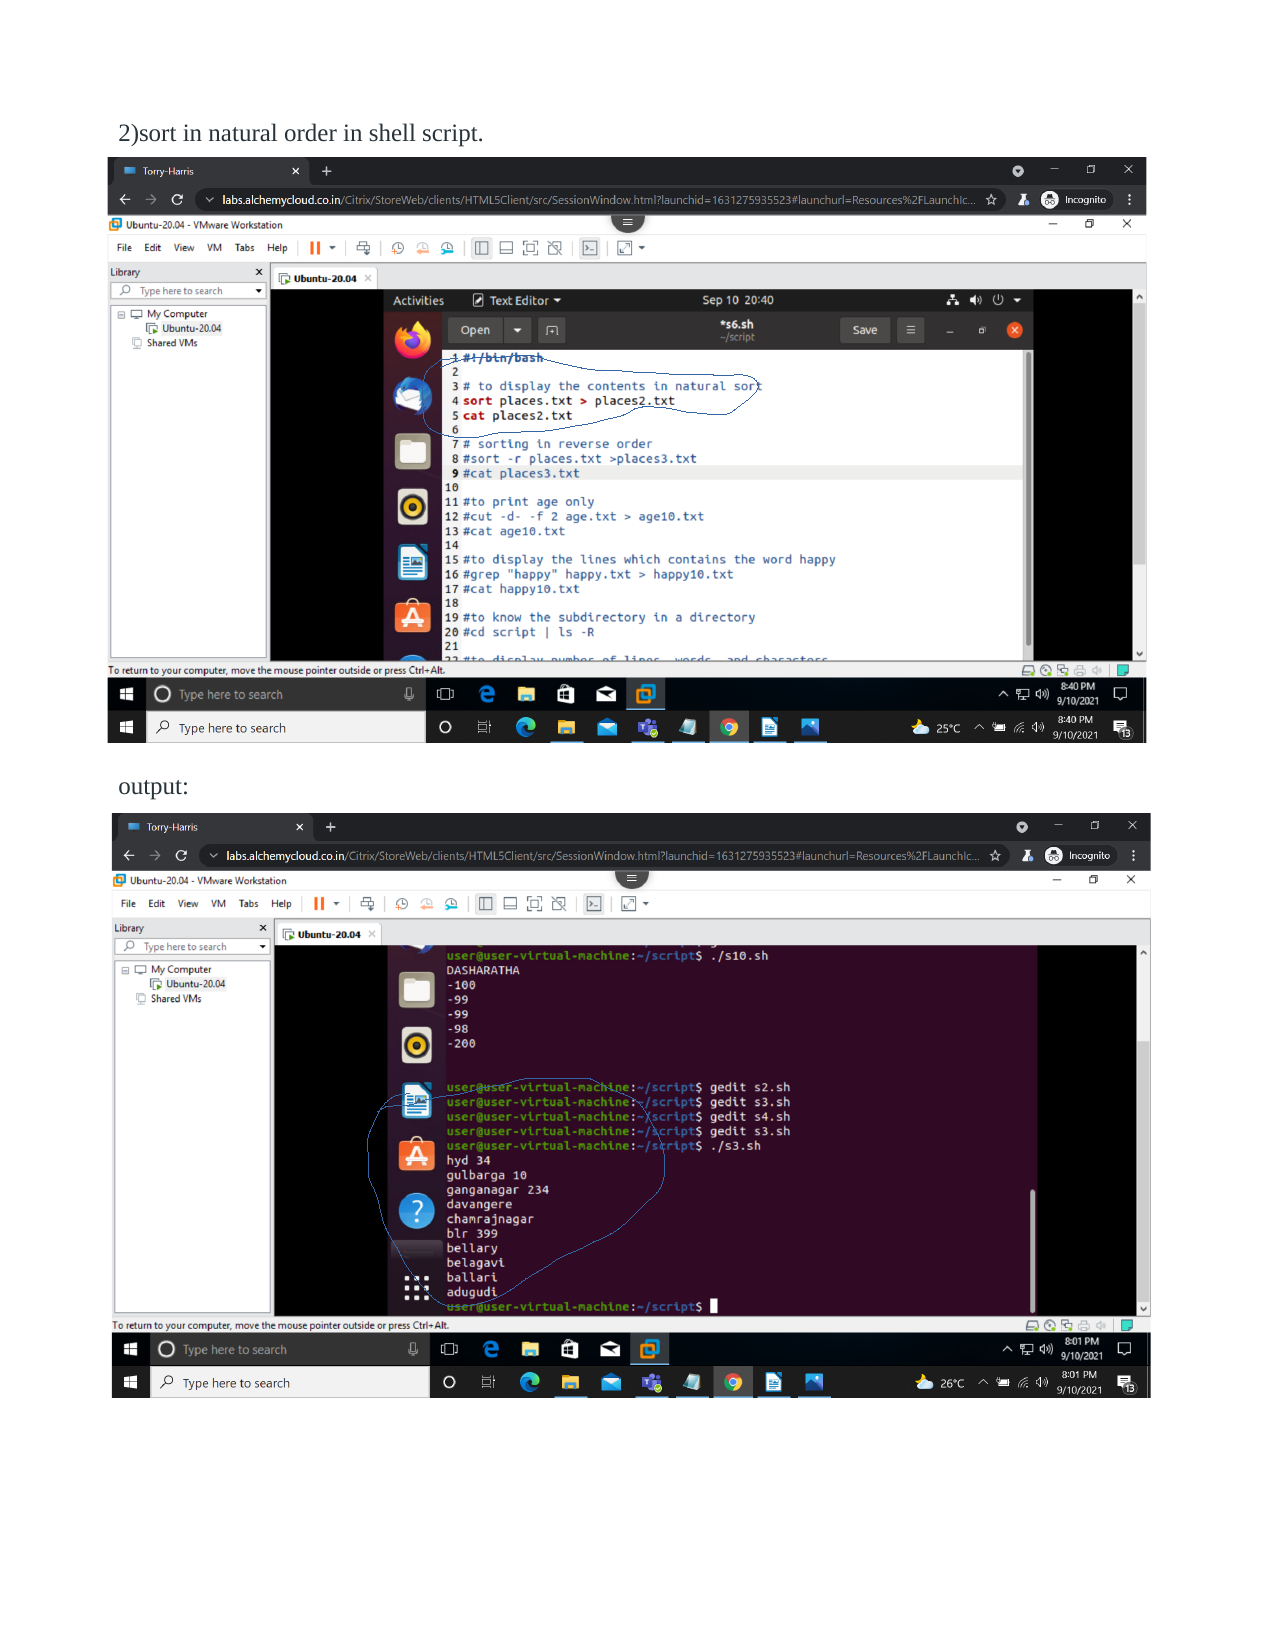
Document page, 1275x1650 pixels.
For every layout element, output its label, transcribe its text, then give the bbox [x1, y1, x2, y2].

picture [107, 157, 1147, 743]
text 2)sort in natural order in shell script. [118, 118, 1157, 147]
picture [111, 813, 1151, 1398]
text output: [118, 771, 1157, 800]
